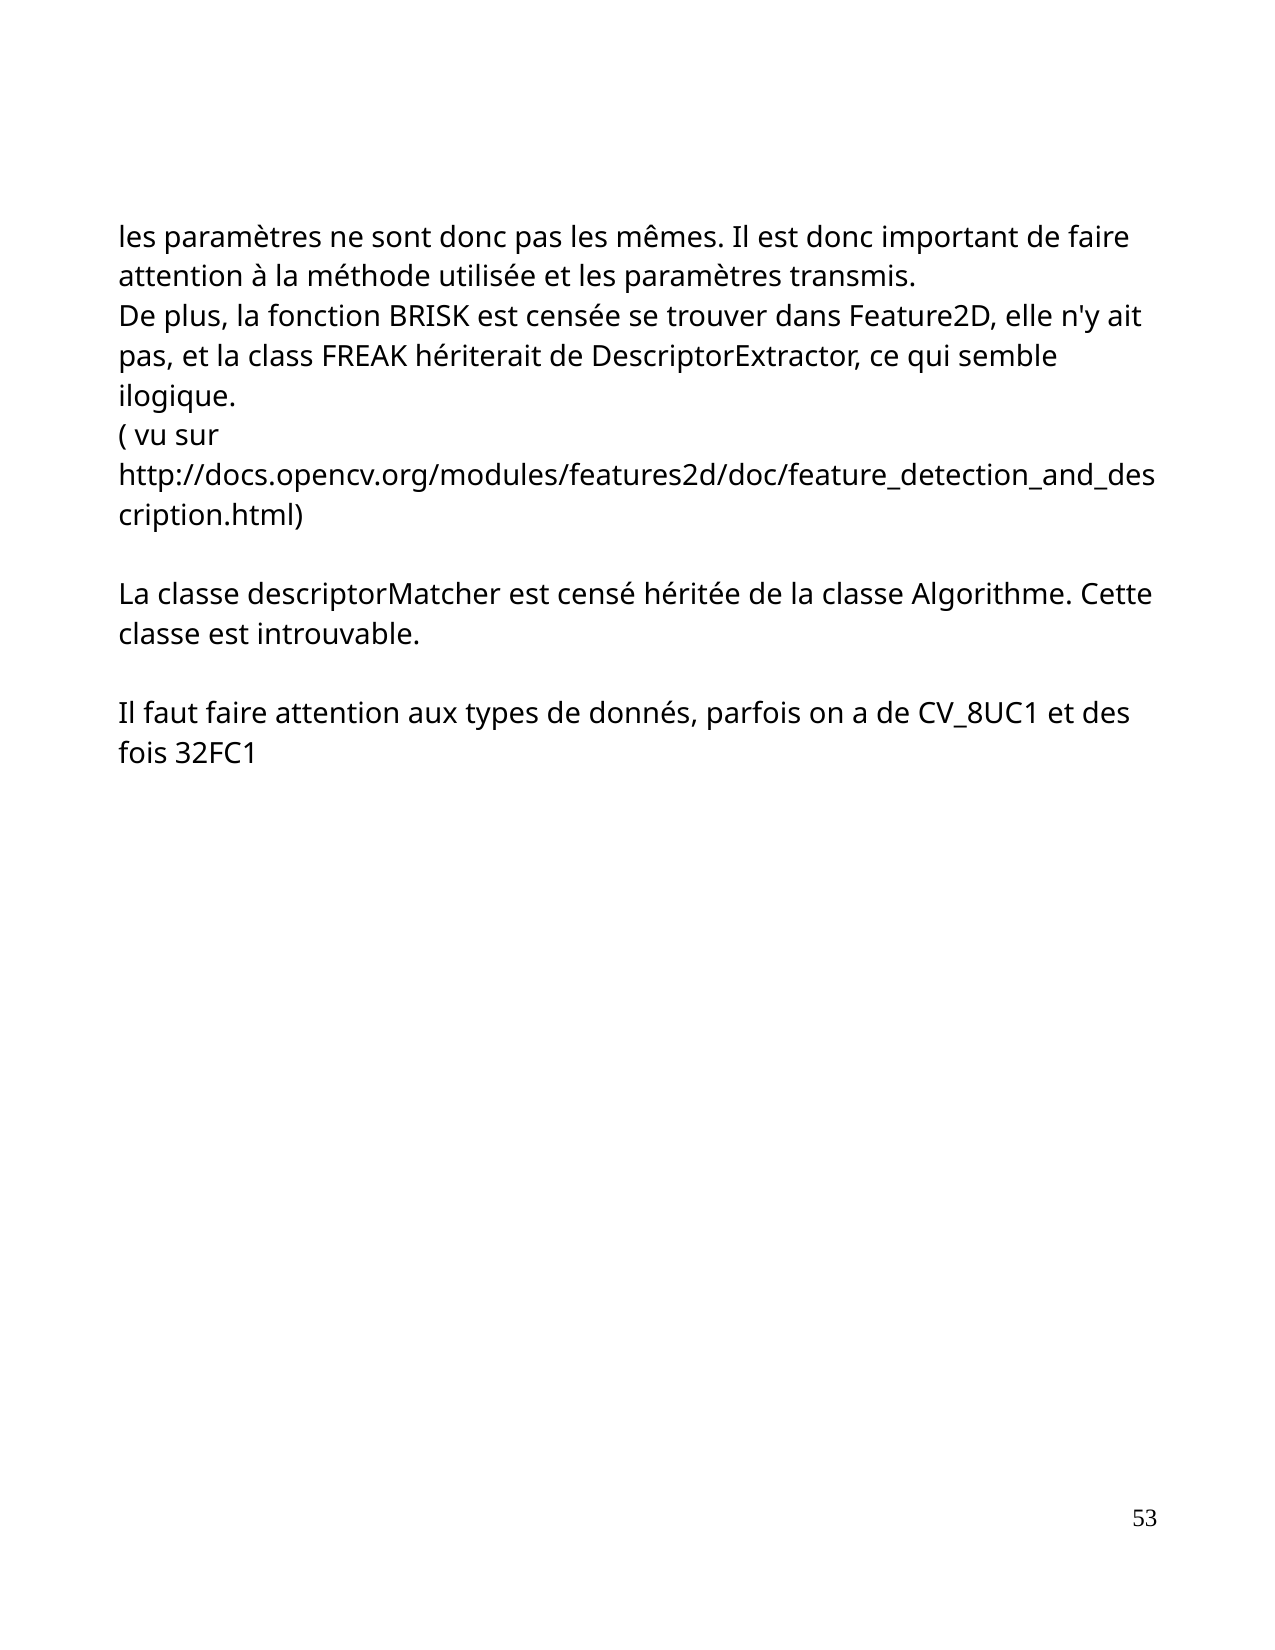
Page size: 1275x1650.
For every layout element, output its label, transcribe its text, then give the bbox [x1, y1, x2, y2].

text les paramètres ne sont donc pas les mêmes. Il est donc important de faire attention à la méthode utilisée et les paramètres transmis. [118, 216, 1157, 295]
text ( vu sur http://docs.opencv.org/modules/features2d/doc/feature_detection_and_description.html) [118, 414, 1157, 533]
text De plus, la fonction BRISK est censée se trouver dans Feature2D, elle n'y ait pas, et la class FREAK hériterait de DescriptorExtractor, ce qui semble ilogique. [118, 295, 1157, 414]
text Il faut faire attention aux types de donnés, parfois on a de CV_8UC1 et des fois 32FC1 [118, 692, 1157, 772]
text La classe descriptorMatcher est censé héritée de la classe Algorithme. Cette classe est introuvable. [118, 573, 1157, 653]
